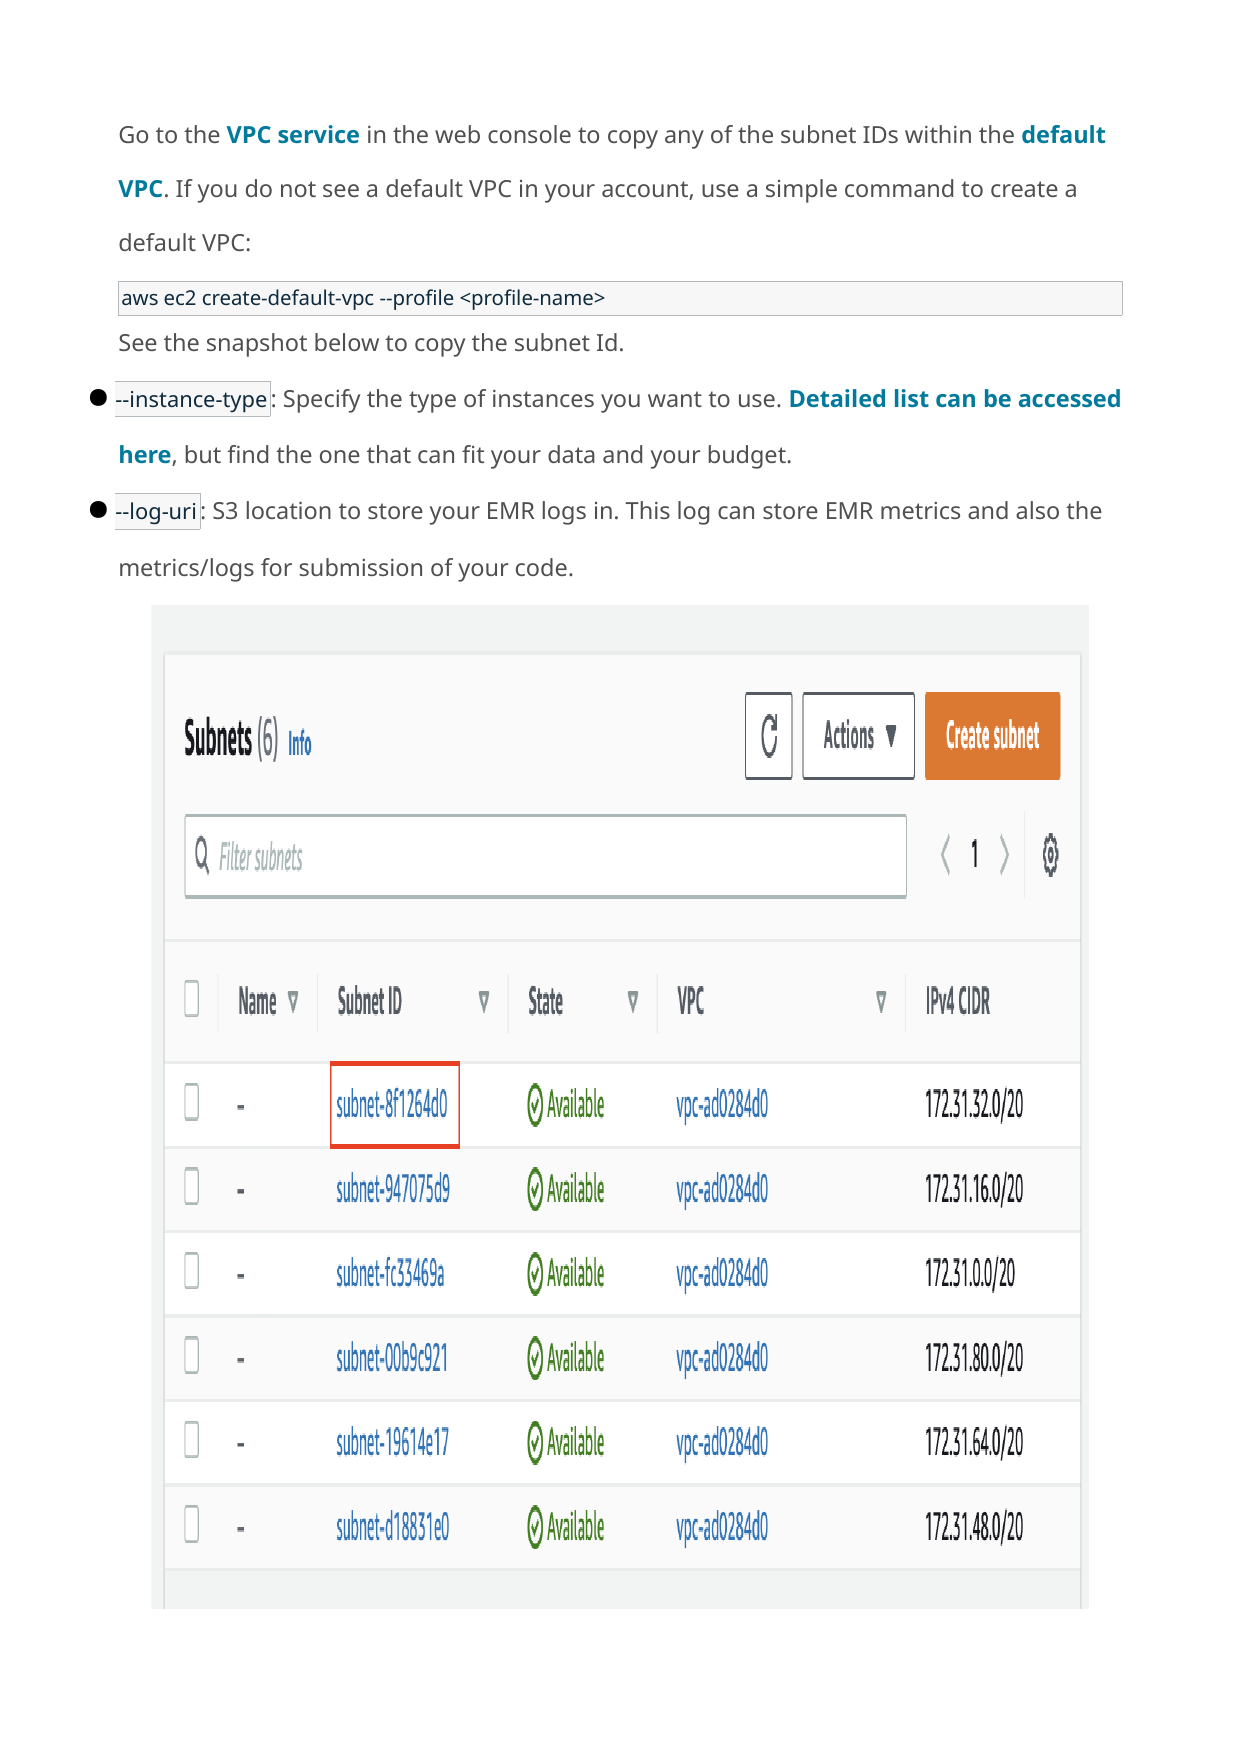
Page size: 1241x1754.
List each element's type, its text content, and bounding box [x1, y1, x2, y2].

picture [151, 605, 1089, 1609]
list Go to the VPC service in the web console to copy any of the subnet IDs within the default VPC. If you do not see a default VPC in your account, use a simple command to create a default VPC: [118, 118, 1122, 259]
list aws ec2 create-default-vpc --profile <profile-name> [119, 282, 1122, 315]
list See the snapshot below to copy the subnet Id. [118, 326, 1122, 358]
list --instance-type: Specify the type of instances you want to use. Detailed list can be accessed here, but find the one that can fit your data and your budget. [118, 381, 1122, 471]
list --log-uri: S3 location to store your EMR logs in. This log can store EMR metrics and also the metrics/logs for submission of your code. [118, 493, 1122, 583]
